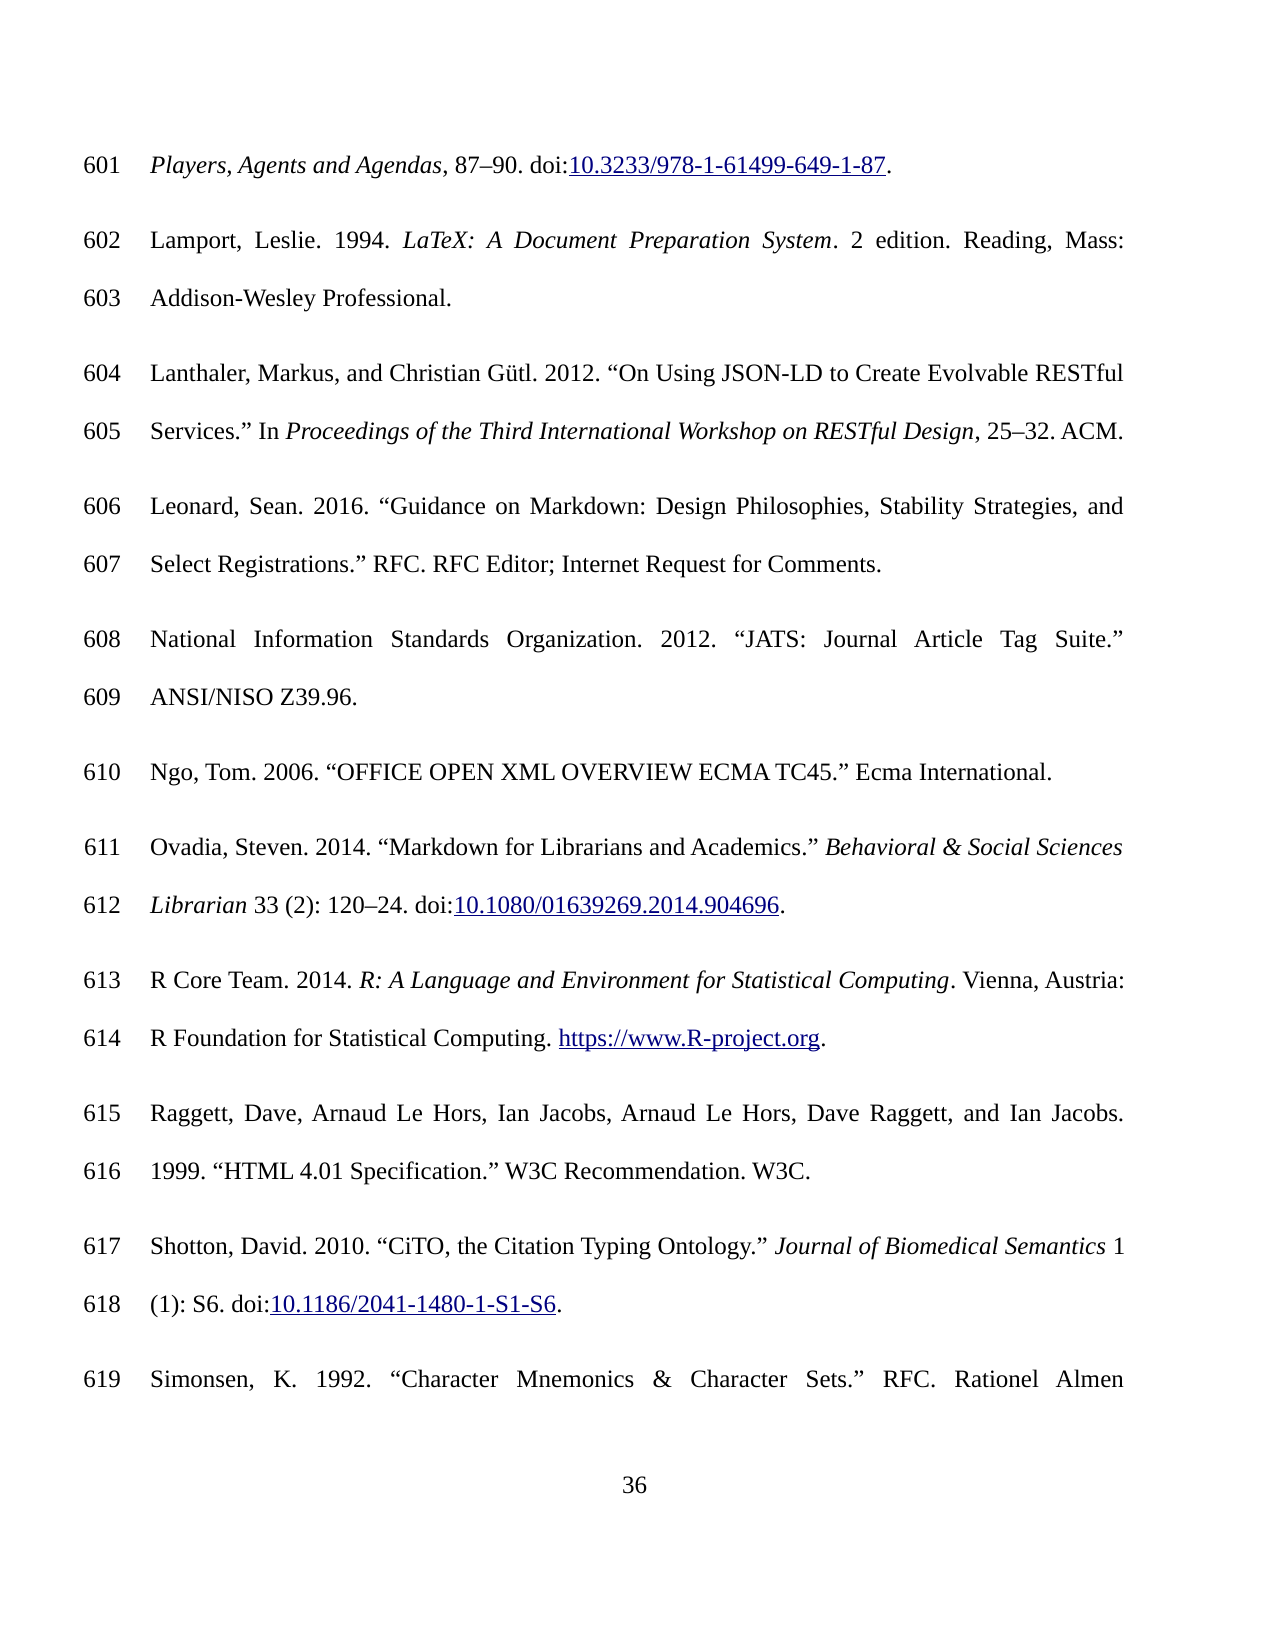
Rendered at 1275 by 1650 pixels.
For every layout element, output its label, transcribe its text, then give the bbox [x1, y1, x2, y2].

text Shotton, David. 2010. “CiTO, the Citation Typing Ontology.” Journal of Biomedical Semantics 1 (1): S6. doi:10.1186/2041-1480-1-S1-S6. [150, 1231, 1125, 1317]
text National Information Standards Organization. 2012. “JATS: Journal Article Tag Suite.” ANSI/NISO Z39.96. [150, 624, 1125, 710]
text Players, Agents and Agendas, 87–90. doi:10.3233/978-1-61499-649-1-87. [150, 150, 1125, 179]
text Ovadia, Steven. 2014. “Markdown for Librarians and Academics.” Behavioral & Social Sciences Librarian 33 (2): 120–24. doi:10.1080/01639269.2014.904696. [150, 832, 1125, 919]
text Lanthaler, Markus, and Christian Gütl. 2012. “On Using JSON-LD to Create Evolvable RESTful Services.” In Proceedings of the Third International Workshop on RESTful Design, 25–32. ACM. [150, 358, 1125, 444]
text Leonard, Sean. 2016. “Guidance on Markdown: Design Philosophies, Stability Strategies, and Select Registrations.” RFC. RFC Editor; Internet Request for Comments. [150, 491, 1125, 577]
text Lamport, Leslie. 1994. LaTeX: A Document Preparation System. 2 edition. Reading, Mass: Addison-Wesley Professional. [150, 225, 1125, 312]
text R Core Team. 2014. R: A Language and Environment for Statistical Computing. Vienna, Austria: R Foundation for Statistical Computing. https://www.R-project.org. [150, 965, 1125, 1052]
text Ngo, Tom. 2006. “OFFICE OPEN XML OVERVIEW ECMA TC45.” Ecma International. [150, 757, 1125, 786]
text Simonsen, K. 1992. “Character Mnemonics & Character Sets.” RFC. Rationel Almen [150, 1364, 1125, 1393]
text Raggett, Dave, Arnaud Le Hors, Ian Jacobs, Arnaud Le Hors, Dave Raggett, and Ian Jacobs. 1999. “HTML 4.01 Specification.” W3C Recommendation. W3C. [150, 1098, 1125, 1184]
